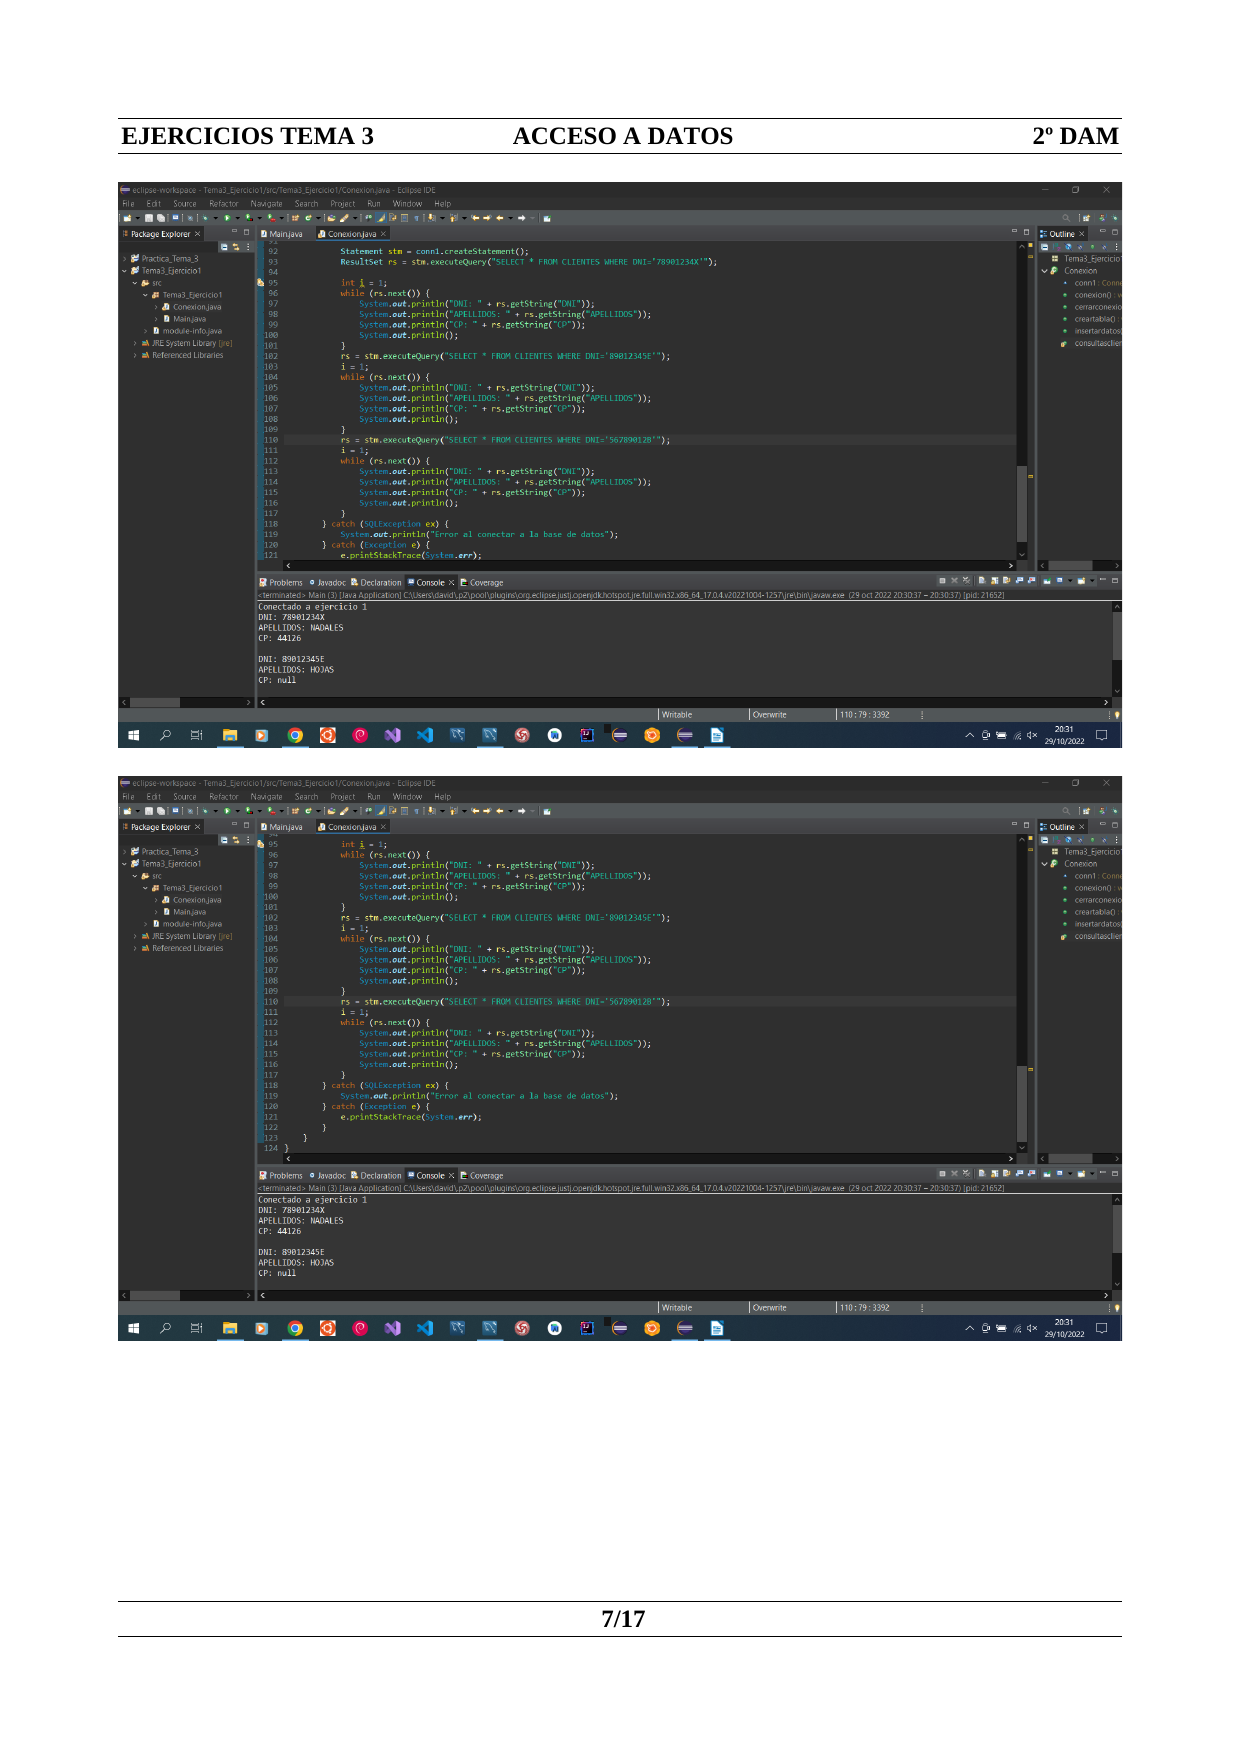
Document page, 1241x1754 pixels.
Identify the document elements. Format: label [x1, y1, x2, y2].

picture [118, 776, 1123, 1341]
picture [118, 182, 1123, 748]
